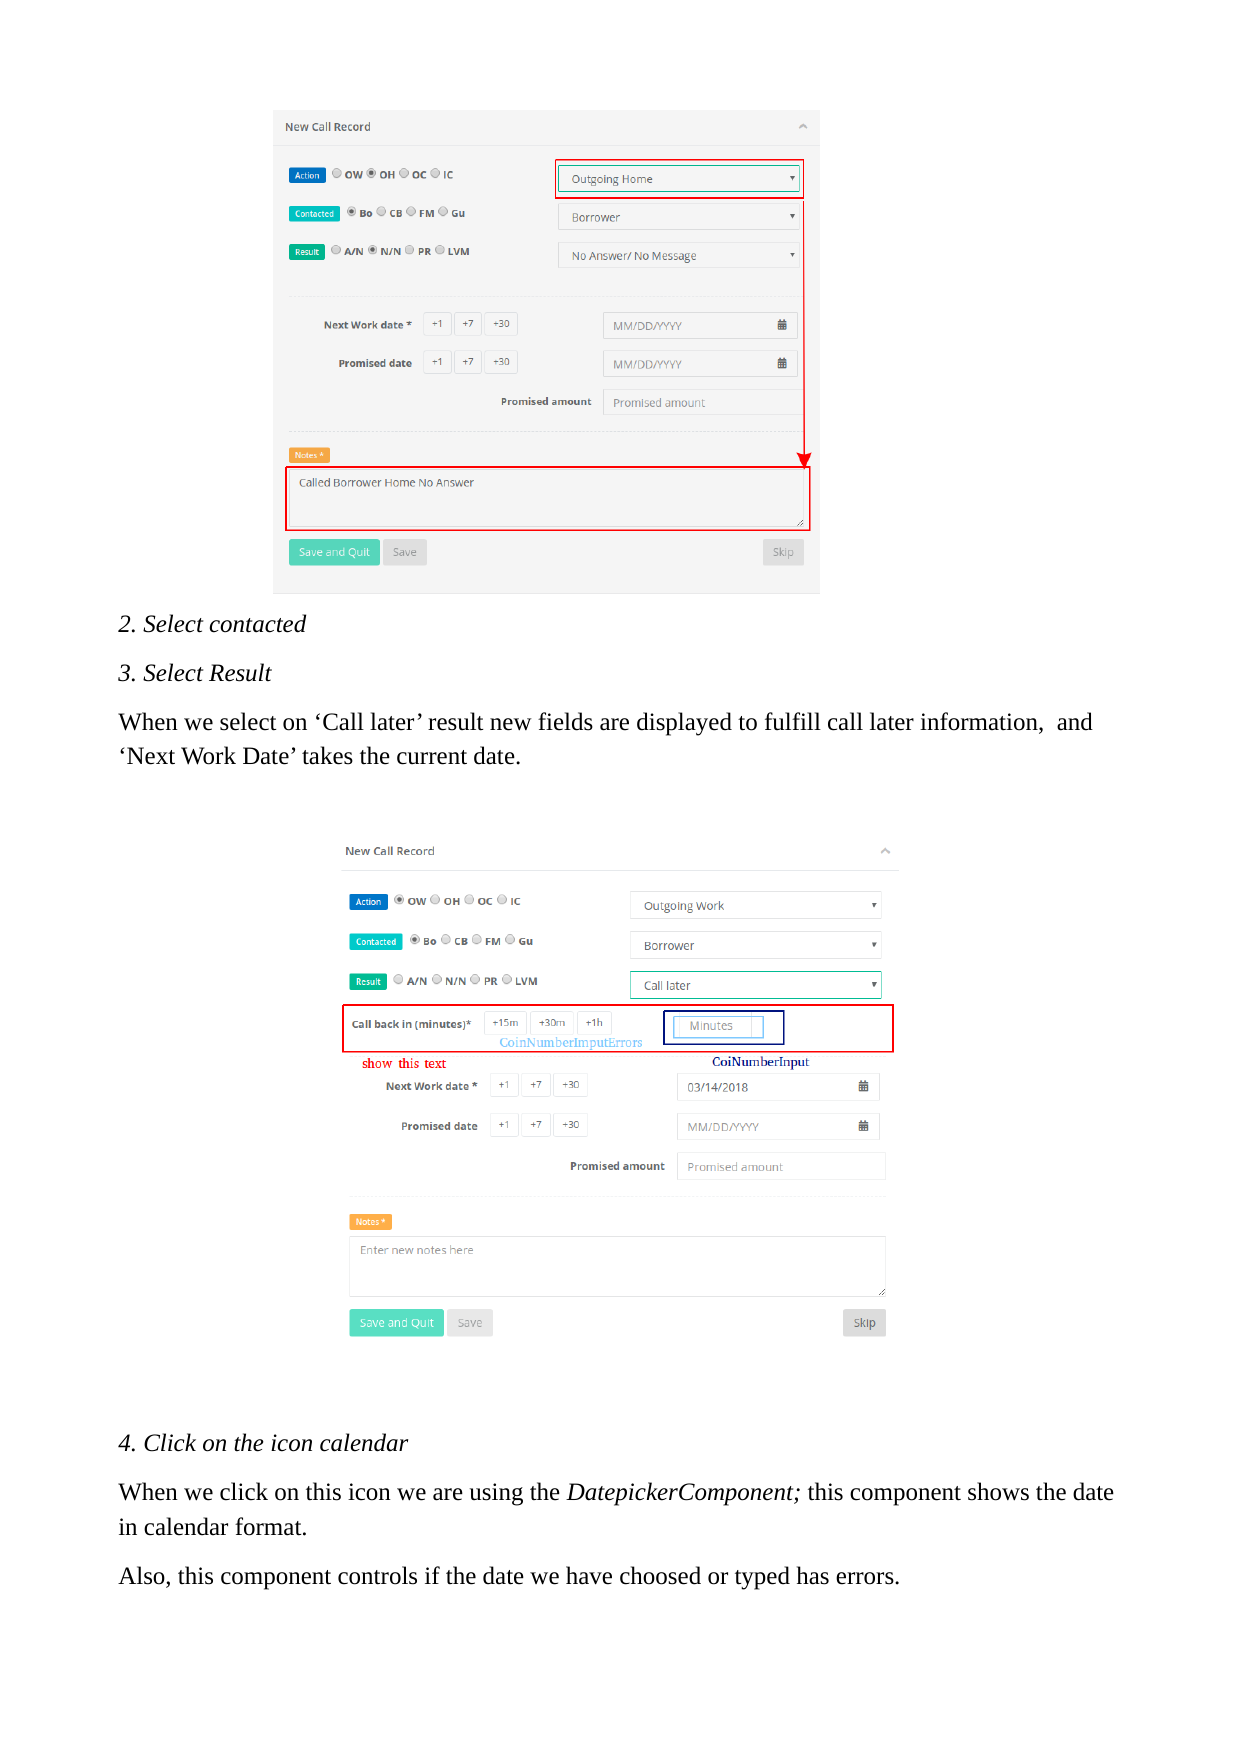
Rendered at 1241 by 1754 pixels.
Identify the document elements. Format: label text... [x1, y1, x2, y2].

text When we select on ‘Call later’ result new fields are displayed to fulfill call later information, and ‘Next Work Date’ takes the current date. [118, 707, 1122, 770]
text 3. Select Result [118, 658, 1122, 687]
picture [273, 110, 820, 594]
text 2. Select contacted [118, 609, 1122, 637]
picture [341, 833, 899, 1363]
text 4. Click on the icon calendar [118, 1428, 1122, 1457]
text Also, this component controls if the date we have choosed or typed has errors. [118, 1561, 1122, 1589]
text When we click on this icon we are using the DatepickerComponent; this component shows the date in calendar format. [118, 1477, 1122, 1541]
